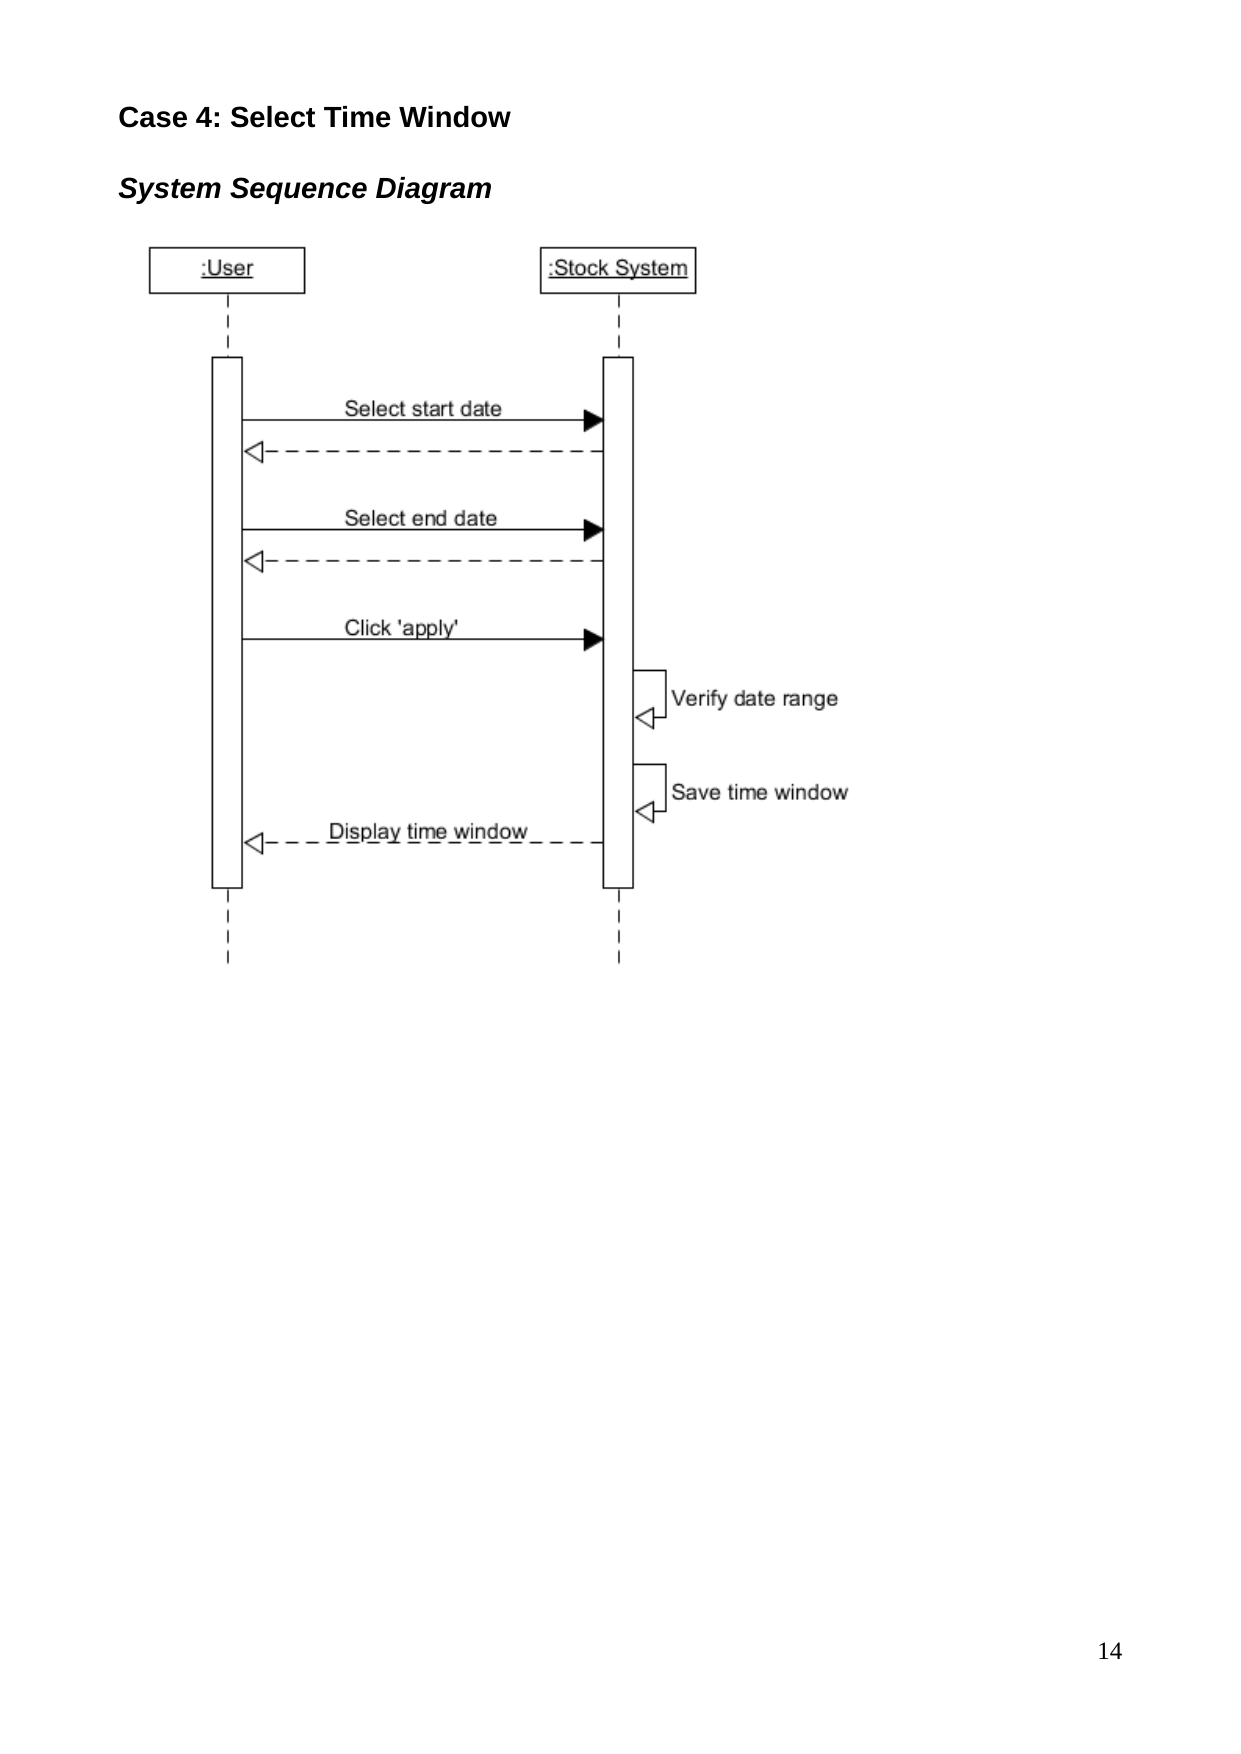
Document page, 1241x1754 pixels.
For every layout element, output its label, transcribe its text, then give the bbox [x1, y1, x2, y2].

subtitle System Sequence Diagram [118, 171, 1122, 204]
picture [118, 217, 900, 1030]
subtitle Case 4: Select Time Window [118, 100, 1122, 133]
